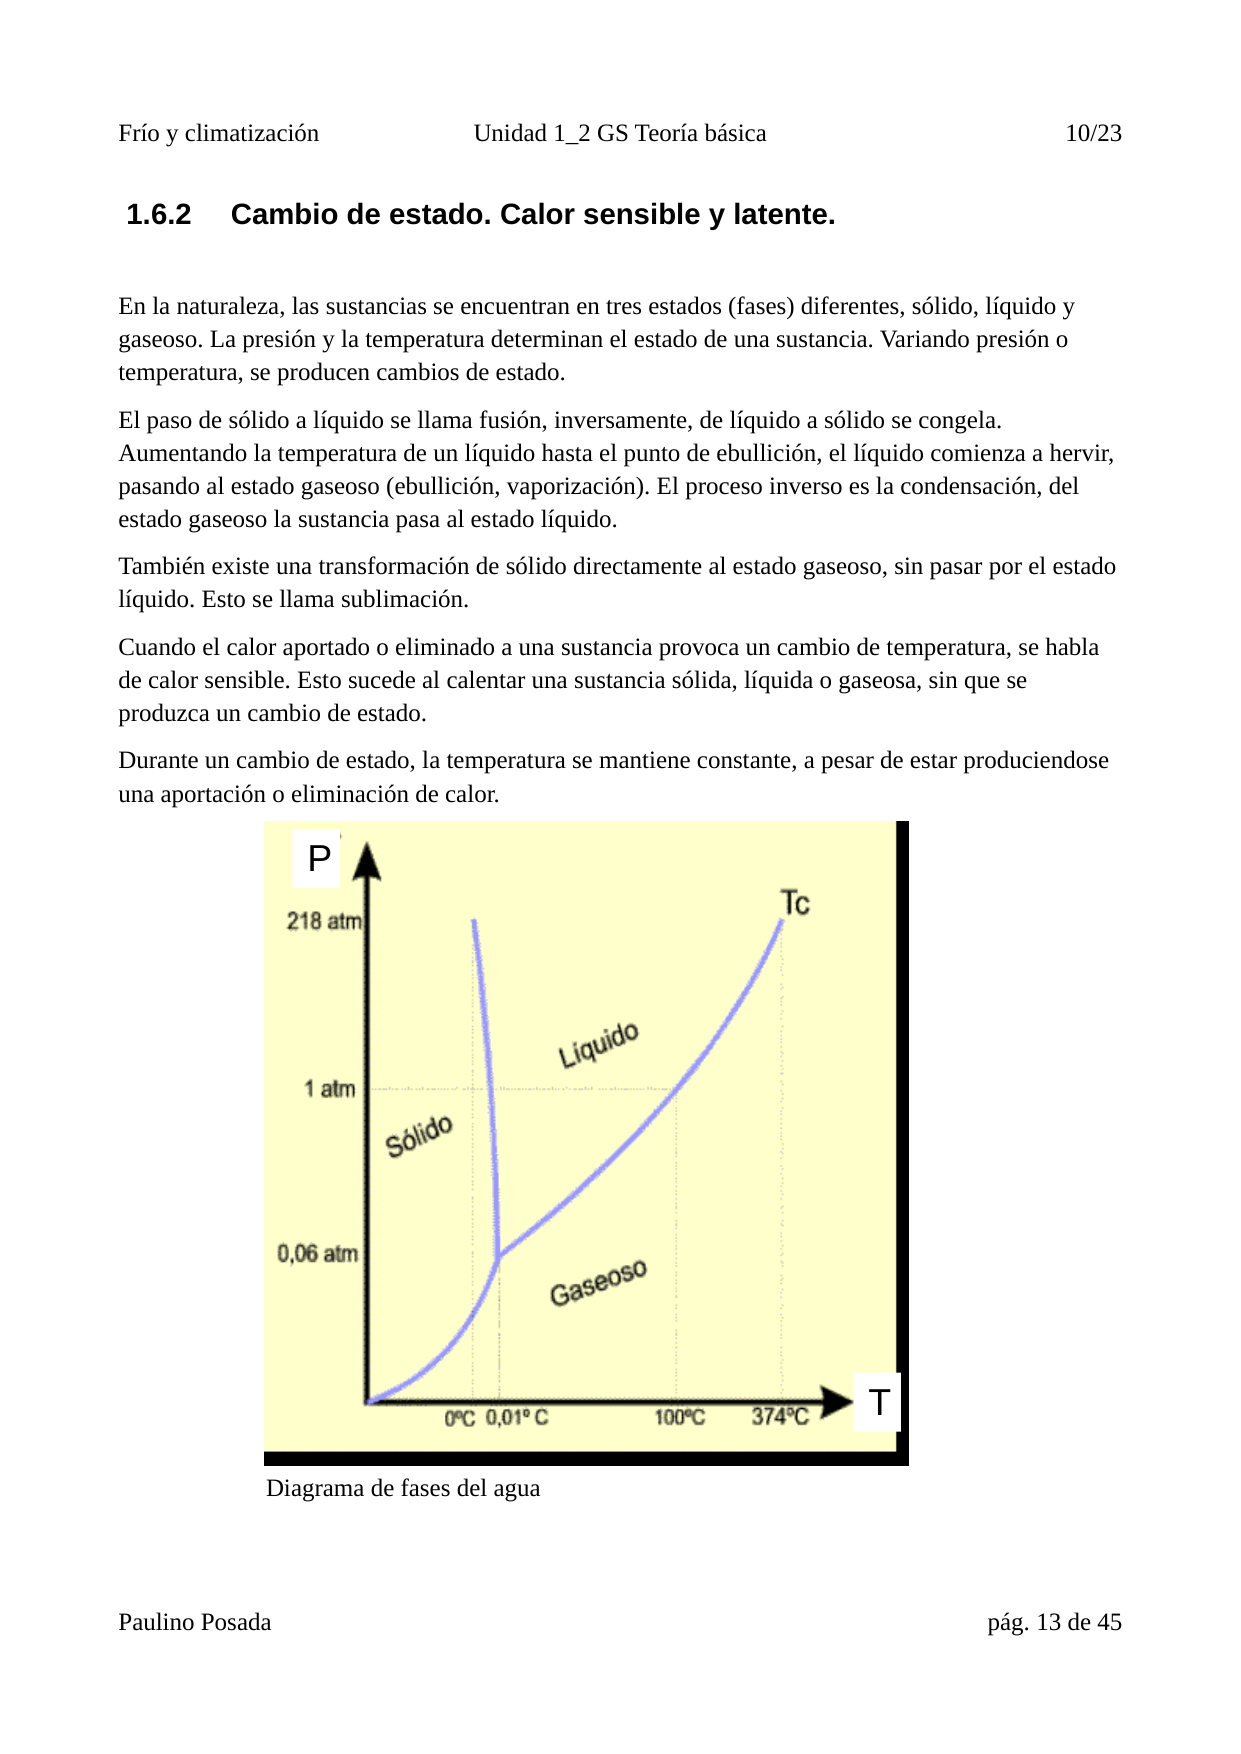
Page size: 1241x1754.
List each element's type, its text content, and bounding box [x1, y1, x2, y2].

text El paso de sólido a líquido se llama fusión, inversamente, de líquido a sólido se congela. Aumentando la temperatura de un líquido hasta el punto de ebullición, el líquido comienza a hervir, pasando al estado gaseoso (ebullición, vaporización). El proceso inverso es la condensación, del estado gaseoso la sustancia pasa al estado líquido. [118, 405, 1122, 532]
text Diagrama de fases del agua [118, 1473, 1122, 1502]
text En la naturaleza, las sustancias se encuentran en tres estados (fases) diferentes, sólido, líquido y gaseoso. La presión y la temperatura determinan el estado de una sustancia. Variando presión o temperatura, se producen cambios de estado. [118, 291, 1122, 386]
subtitle Cambio de estado. Calor sensible y latente. [118, 197, 1122, 231]
text Cuando el calor aportado o eliminado a una sustancia provoca un cambio de temperatura, se habla de calor sensible. Esto sucede al calentar una sustancia sólida, líquida o gaseosa, sin que se produzca un cambio de estado. [118, 632, 1122, 727]
picture [264, 821, 909, 1466]
text También existe una transformación de sólido directamente al estado gaseoso, sin pasar por el estado líquido. Esto se llama sublimación. [118, 551, 1122, 613]
text Durante un cambio de estado, la temperatura se mantiene constante, a pesar de estar produciendose una aportación o eliminación de calor. [118, 746, 1122, 807]
